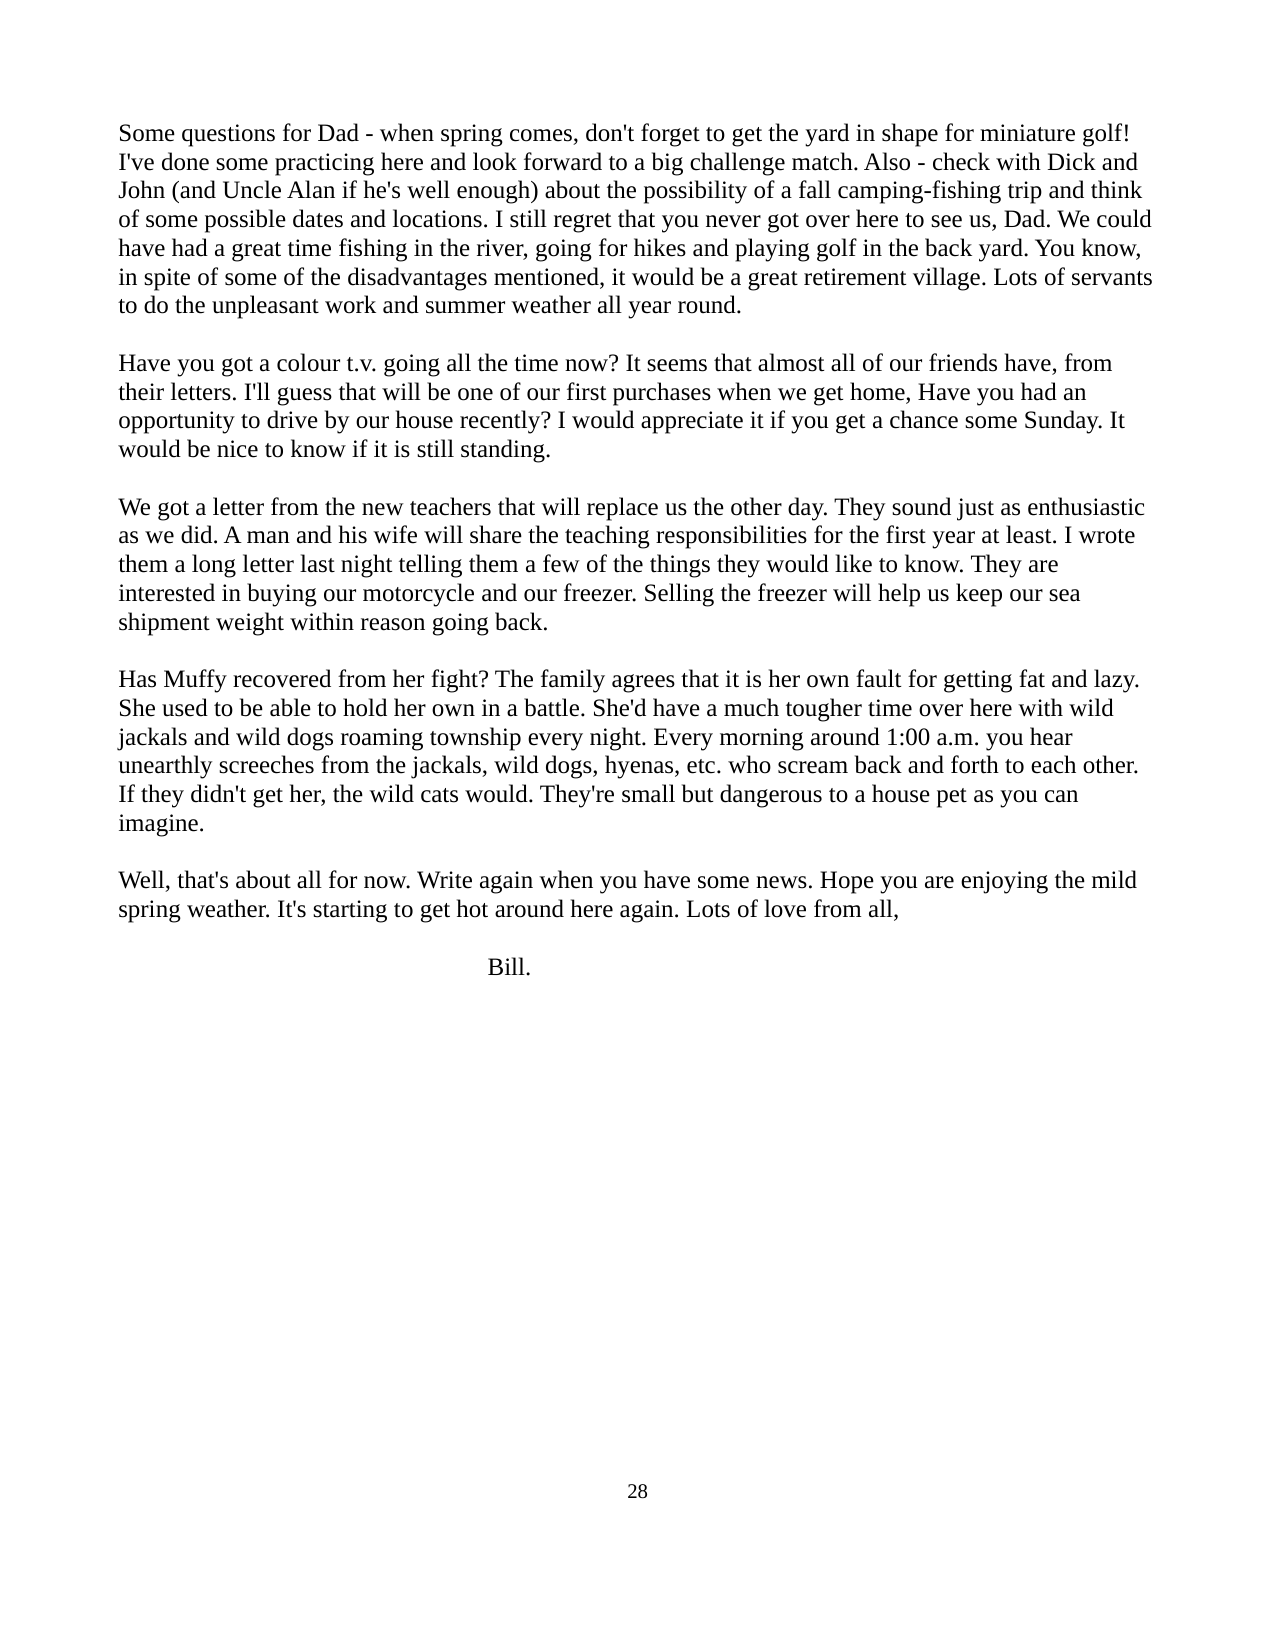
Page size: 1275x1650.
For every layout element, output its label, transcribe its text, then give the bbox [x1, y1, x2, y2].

text Some questions for Dad - when spring comes, don't forget to get the yard in shape for miniature golf! I've done some practicing here and look forward to a big challenge match. Also - check with Dick and John (and Uncle Alan if he's well enough) about the possibility of a fall camping-fishing trip and think of some possible dates and locations. I still regret that you never got over here to see us, Dad. We could have had a great time fishing in the river, going for hikes and playing golf in the back yard. You know, in spite of some of the disadvantages mentioned, it would be a great retirement village. Lots of servants to do the unpleasant work and summer weather all year round. [118, 118, 1157, 319]
text We got a letter from the new teachers that will replace us the other day. They sound just as enthusiastic as we did. A man and his wife will share the teaching responsibilities for the first year at least. I wrote them a long letter last night telling them a few of the things they would like to know. They are interested in buying our motorcycle and our freezer. Selling the freezer will help us keep our sea shipment weight within reason going back. [118, 492, 1157, 636]
text Has Muffy recovered from her fight? The family agrees that it is her own fault for getting fat and lazy. She used to be able to hold her own in a battle. She'd have a much tougher time over here with wild jackals and wild dogs roaming township every night. Every morning around 1:00 a.m. you hear unearthly screeches from the jackals, wild dogs, hyenas, etc. who scream back and forth to each other. If they didn't get her, the wild cats would. They're small but dangerous to a house pet as you can imagine. [118, 664, 1157, 837]
text Have you got a colour t.v. going all the time now? It seems that almost all of our friends have, from their letters. I'll guess that will be one of our first purchases when we get home, Have you had an opportunity to drive by our house recently? I would appreciate it if you get a chance some Sunday. It would be nice to know if it is still standing. [118, 348, 1157, 463]
text Bill. [118, 952, 1157, 981]
text Well, that's about all for now. Write again when you have some news. Hope you are enjoying the mild spring weather. It's starting to get hot around here again. Lots of love from all, [118, 866, 1157, 923]
